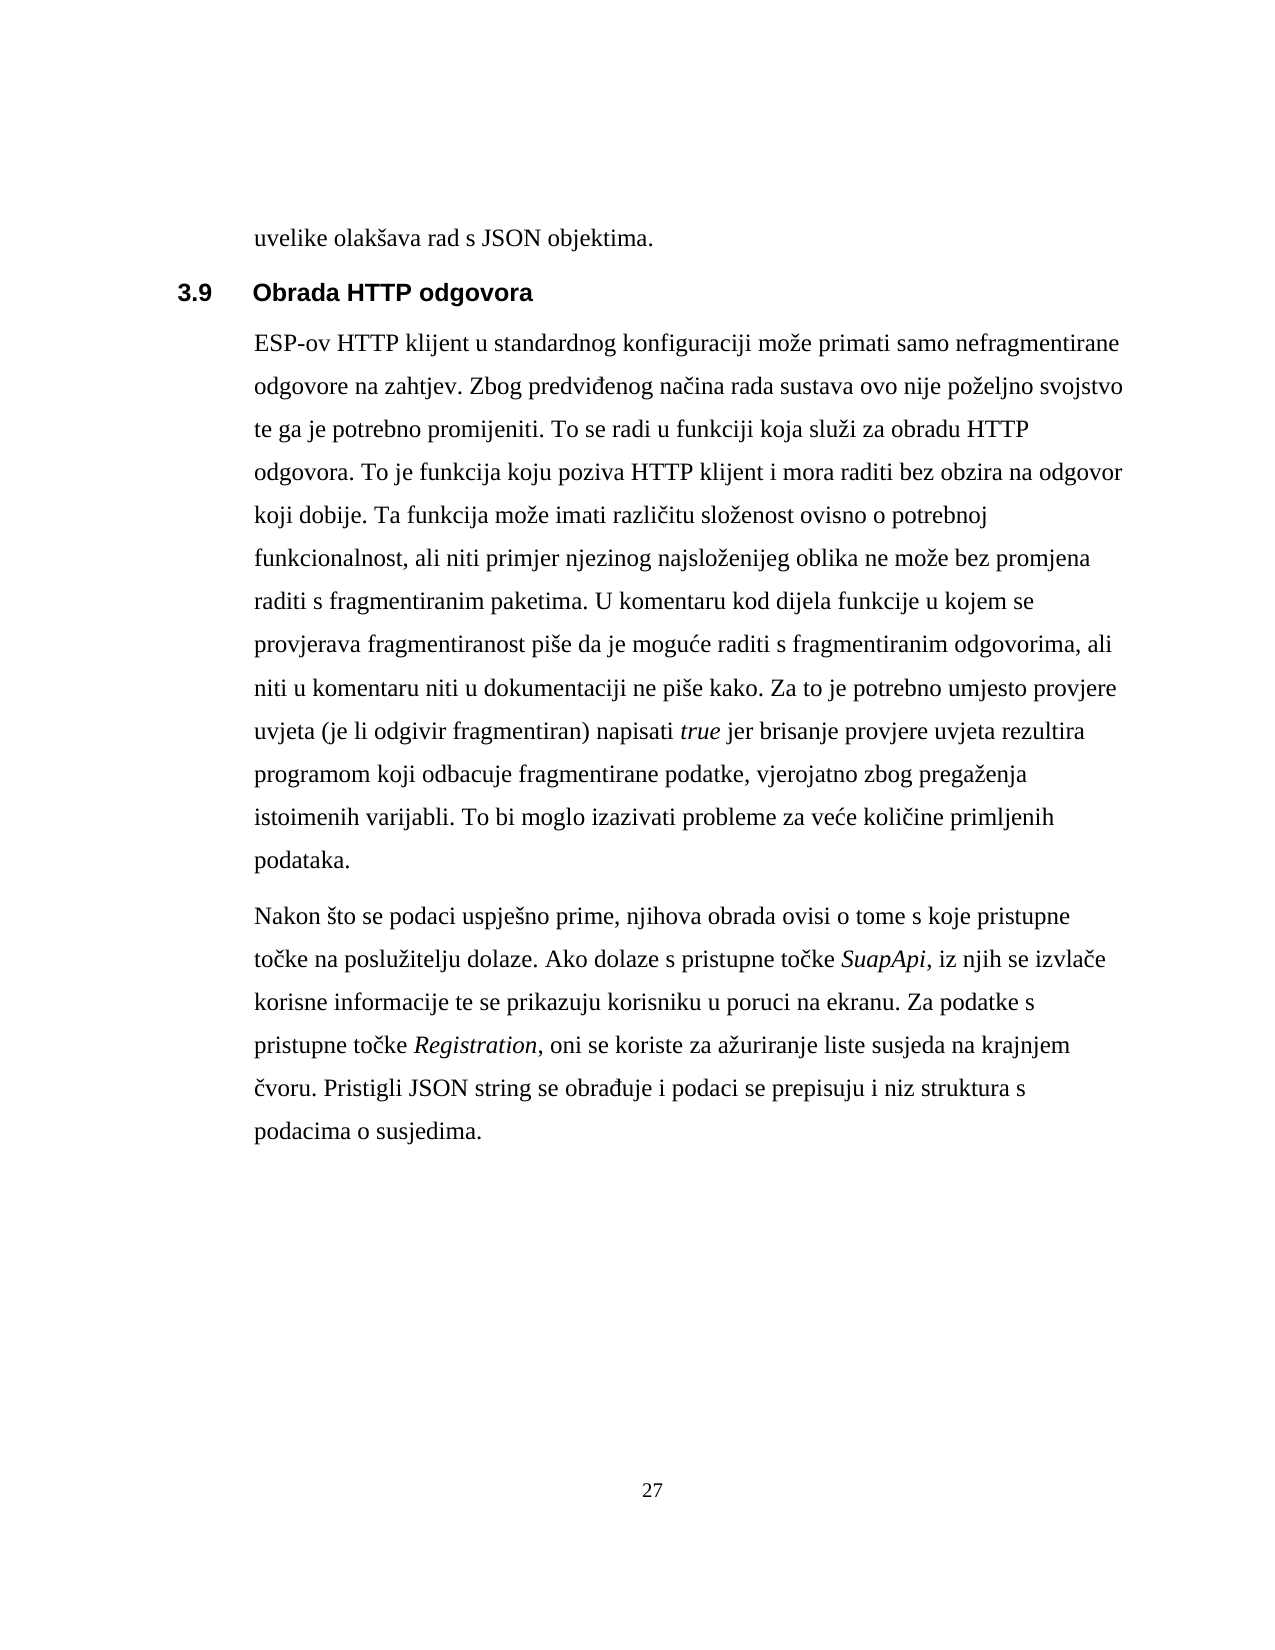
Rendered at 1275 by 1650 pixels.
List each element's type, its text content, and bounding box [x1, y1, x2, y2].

text uvelike olakšava rad s JSON objektima. [254, 223, 1127, 251]
subtitle Obrada HTTP odgovora [177, 278, 1127, 307]
text ESP-ov HTTP klijent u standardnog konfiguraciji može primati samo nefragmentirane odgovore na zahtjev. Zbog predviđenog načina rada sustava ovo nije poželjno svojstvo te ga je potrebno promijeniti. To se radi u funkciji koja služi za obradu HTTP odgovora. To je funkcija koju poziva HTTP klijent i mora raditi bez obzira na odgovor koji dobije. Ta funkcija može imati različitu složenost ovisno o potrebnoj funkcionalnost, ali niti primjer njezinog najsloženijeg oblika ne može bez promjena raditi s fragmentiranim paketima. U komentaru kod dijela funkcije u kojem se provjerava fragmentiranost piše da je moguće raditi s fragmentiranim odgovorima, ali niti u komentaru niti u dokumentaciji ne piše kako. Za to je potrebno umjesto provjere uvjeta (je li odgivir fragmentiran) napisati true jer brisanje provjere uvjeta rezultira programom koji odbacuje fragmentirane podatke, vjerojatno zbog pregaženja istoimenih varijabli. To bi moglo izazivati probleme za veće količine primljenih podataka. [254, 328, 1127, 874]
text Nakon što se podaci uspješno prime, njihova obrada ovisi o tome s koje pristupne točke na poslužitelju dolaze. Ako dolaze s pristupne točke SuapApi, iz njih se izvlače korisne informacije te se prikazuju korisniku u poruci na ekranu. Za podatke s pristupne točke Registration, oni se koriste za ažuriranje liste susjeda na krajnjem čvoru. Pristigli JSON string se obrađuje i podaci se prepisuju i niz struktura s podacima o susjedima. [254, 901, 1127, 1145]
